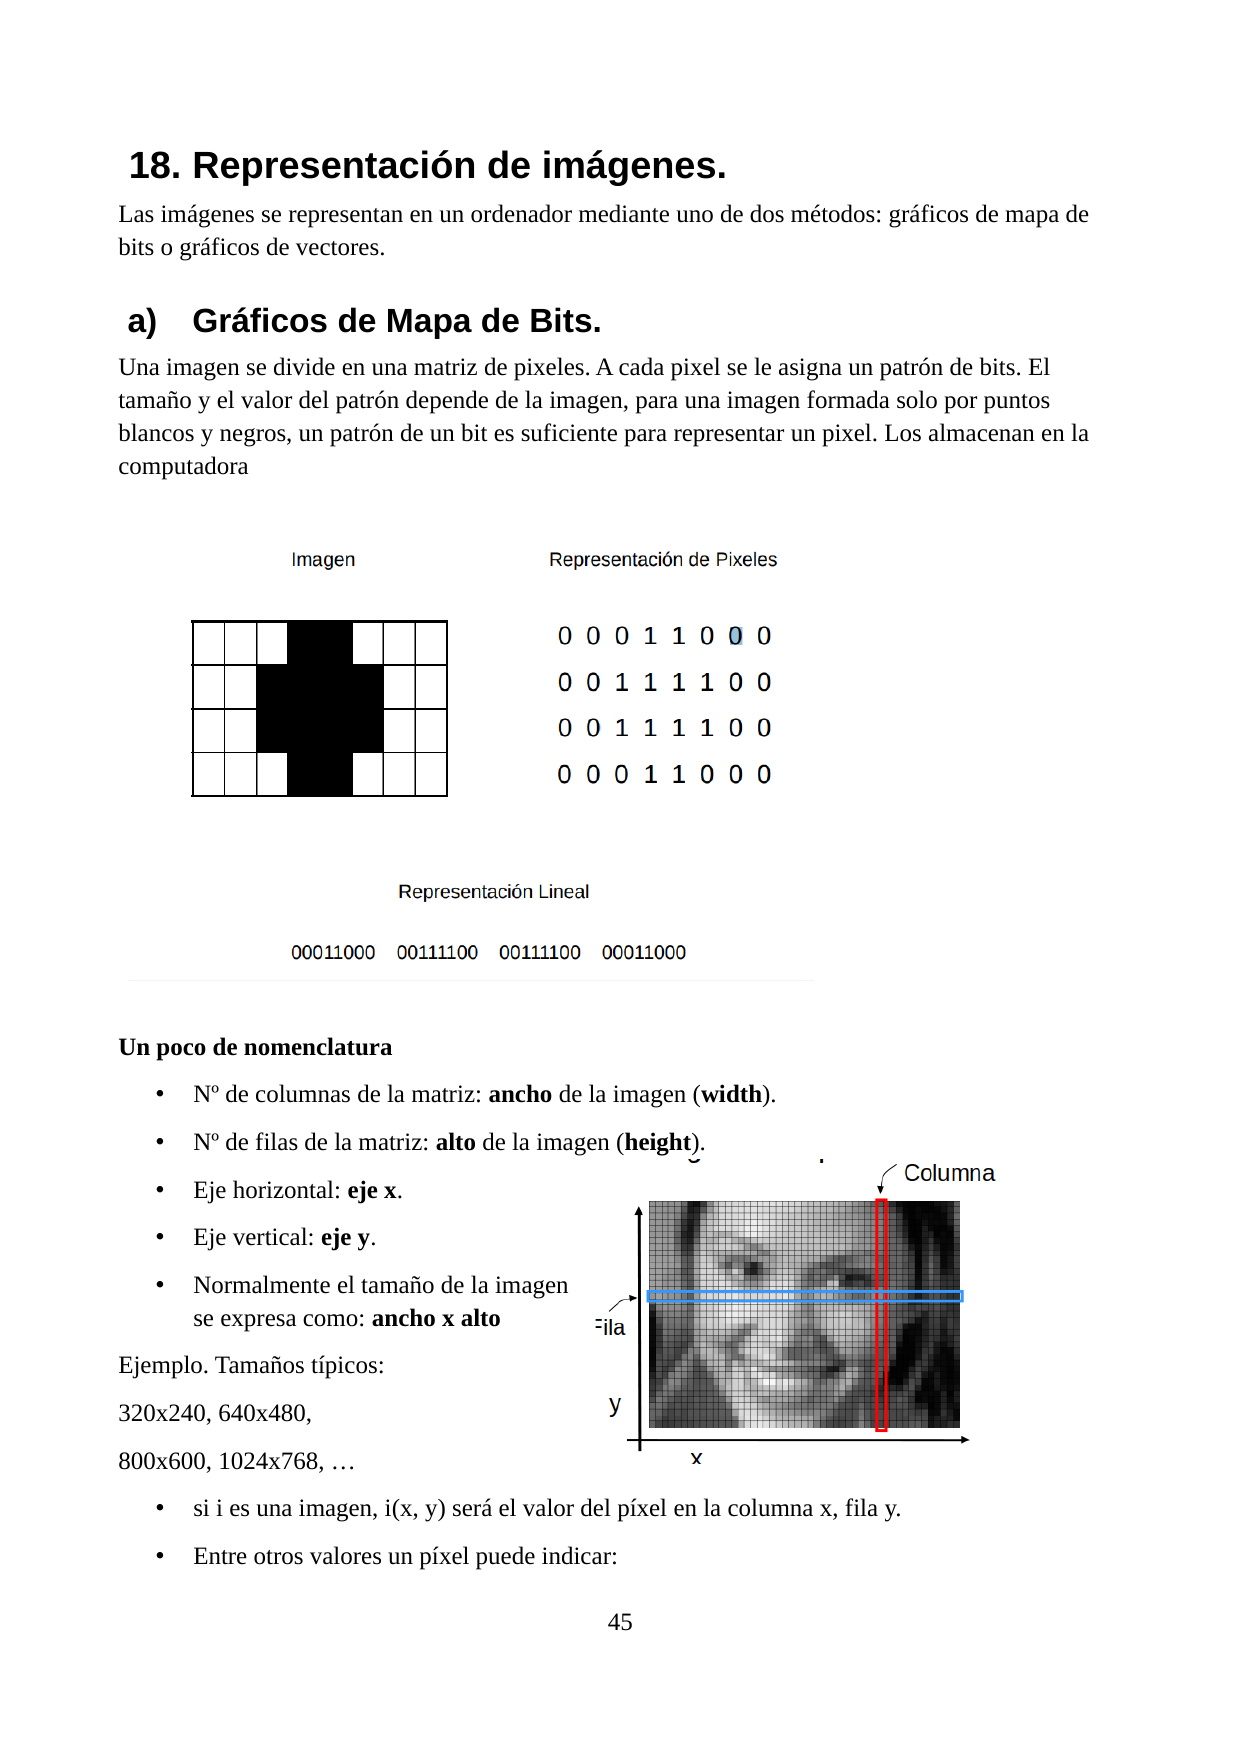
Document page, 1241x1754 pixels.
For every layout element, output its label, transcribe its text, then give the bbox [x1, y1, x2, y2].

text Las imágenes se representan en un ordenador mediante uno de dos métodos: gráficos de mapa de bits o gráficos de vectores. [118, 199, 1122, 261]
list si i es una imagen, i(x, y) será el valor del píxel en la columna x, fila y. [156, 1493, 1122, 1522]
text Ejemplo. Tamaños típicos: [118, 1351, 595, 1379]
subtitle Representación de imágenes. [118, 143, 1122, 187]
list [1002, 1175, 1122, 1203]
text 800x600, 1024x768, … [118, 1446, 1122, 1474]
list [1002, 1222, 1122, 1251]
list Nº de filas de la matriz: alto de la imagen (height). [156, 1127, 1122, 1156]
text [1002, 1351, 1122, 1379]
text Una imagen se divide en una matriz de pixeles. A cada pixel se le asigna un patrón de bits. El tamaño y el valor del patrón depende de la imagen, para una imagen formada solo por puntos blancos y negros, un patrón de un bit es suficiente para representar un pixel. Los almacenan en la computadora [118, 352, 1122, 480]
text Un poco de nomenclatura [118, 1032, 1122, 1061]
picture [595, 1159, 1002, 1464]
list Eje horizontal: eje x. [156, 1175, 595, 1203]
list Eje vertical: eje y. [156, 1222, 595, 1251]
text [1002, 1398, 1122, 1427]
list Normalmente el tamaño de la imagen se expresa como: ancho x alto [156, 1270, 595, 1332]
list Nº de columnas de la matriz: ancho de la imagen (width). [156, 1079, 1122, 1108]
list Entre otros valores un píxel puede indicar: [156, 1541, 1122, 1570]
text 320x240, 640x480, [118, 1398, 595, 1427]
list [1002, 1270, 1122, 1332]
picture [128, 519, 815, 981]
subtitle Gráficos de Mapa de Bits. [118, 301, 1122, 339]
